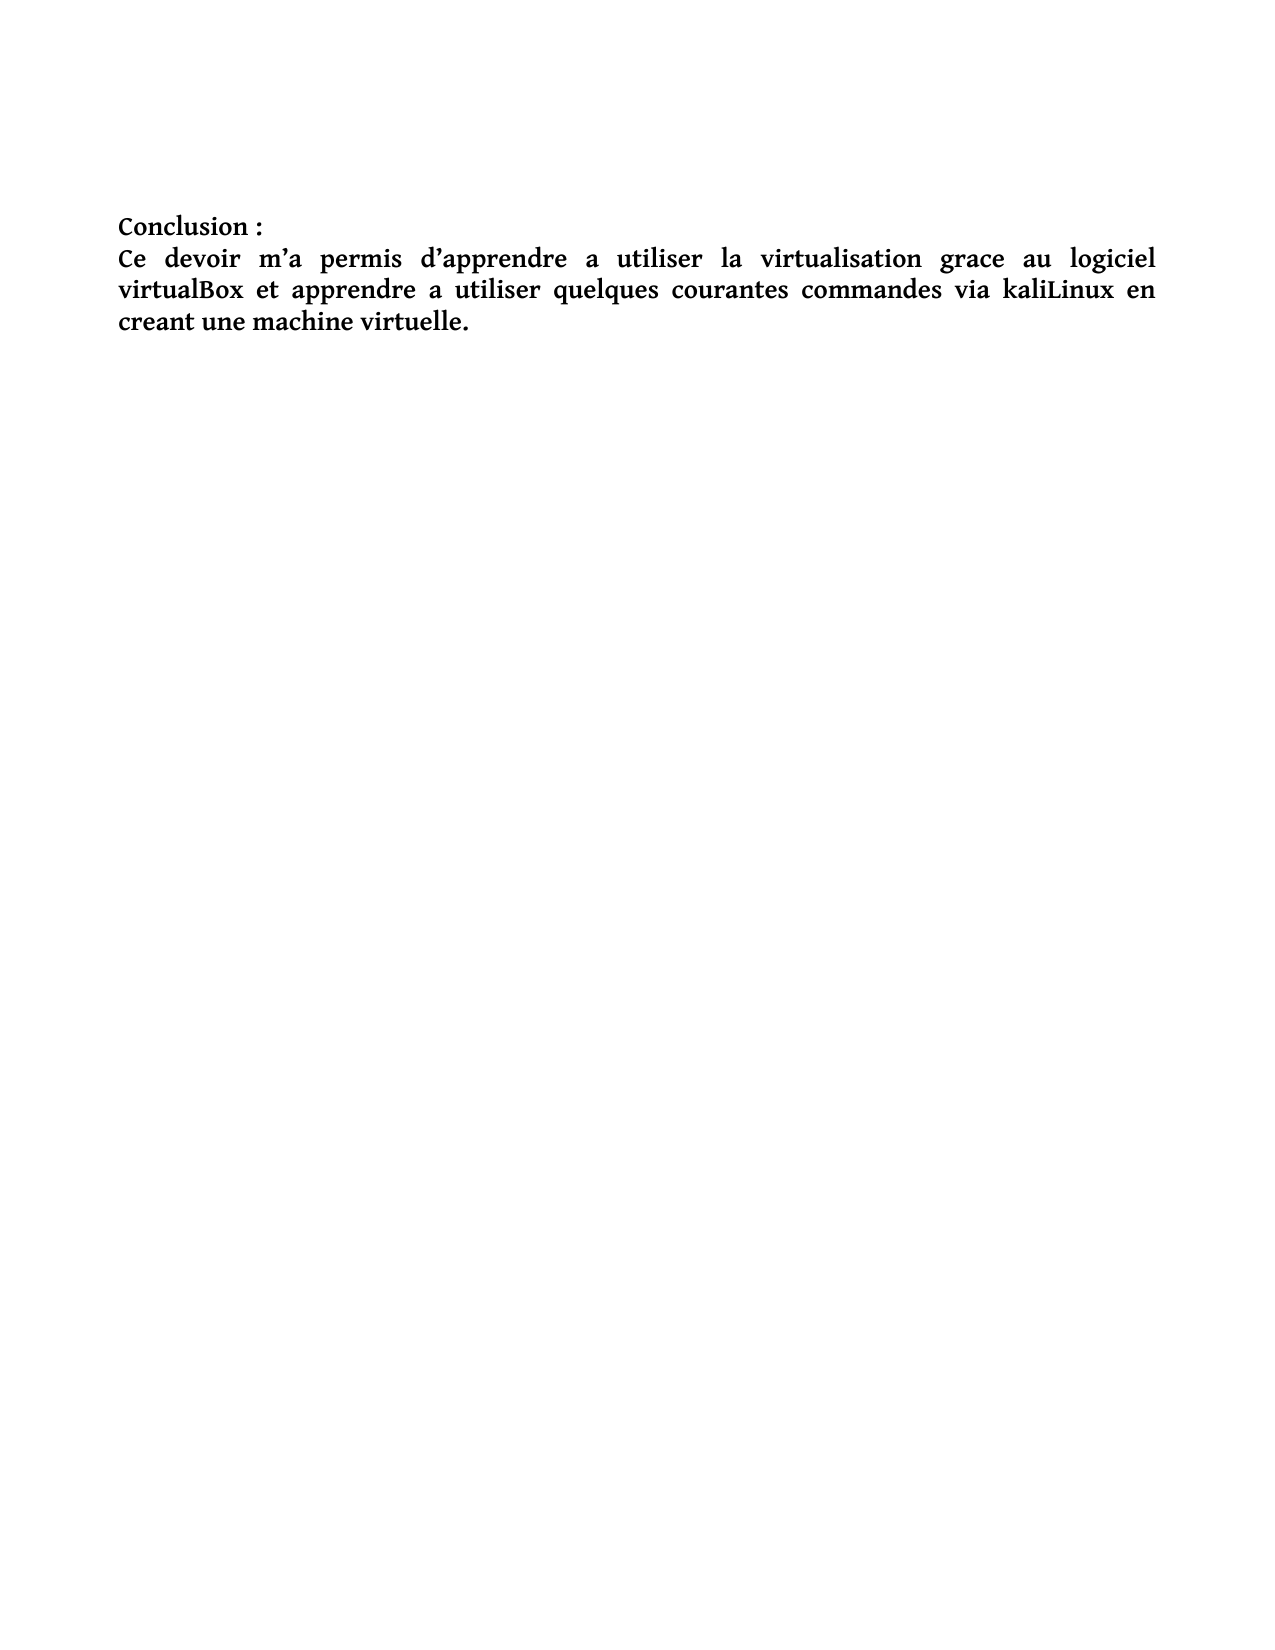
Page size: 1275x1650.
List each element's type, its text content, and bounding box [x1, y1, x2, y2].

text Ce devoir m’a permis d’apprendre a utiliser la virtualisation grace au logiciel virtualBox et apprendre a utiliser quelques courantes commandes via kaliLinux en creant une machine virtuelle. [118, 243, 1157, 338]
text Conclusion : [118, 212, 1157, 243]
